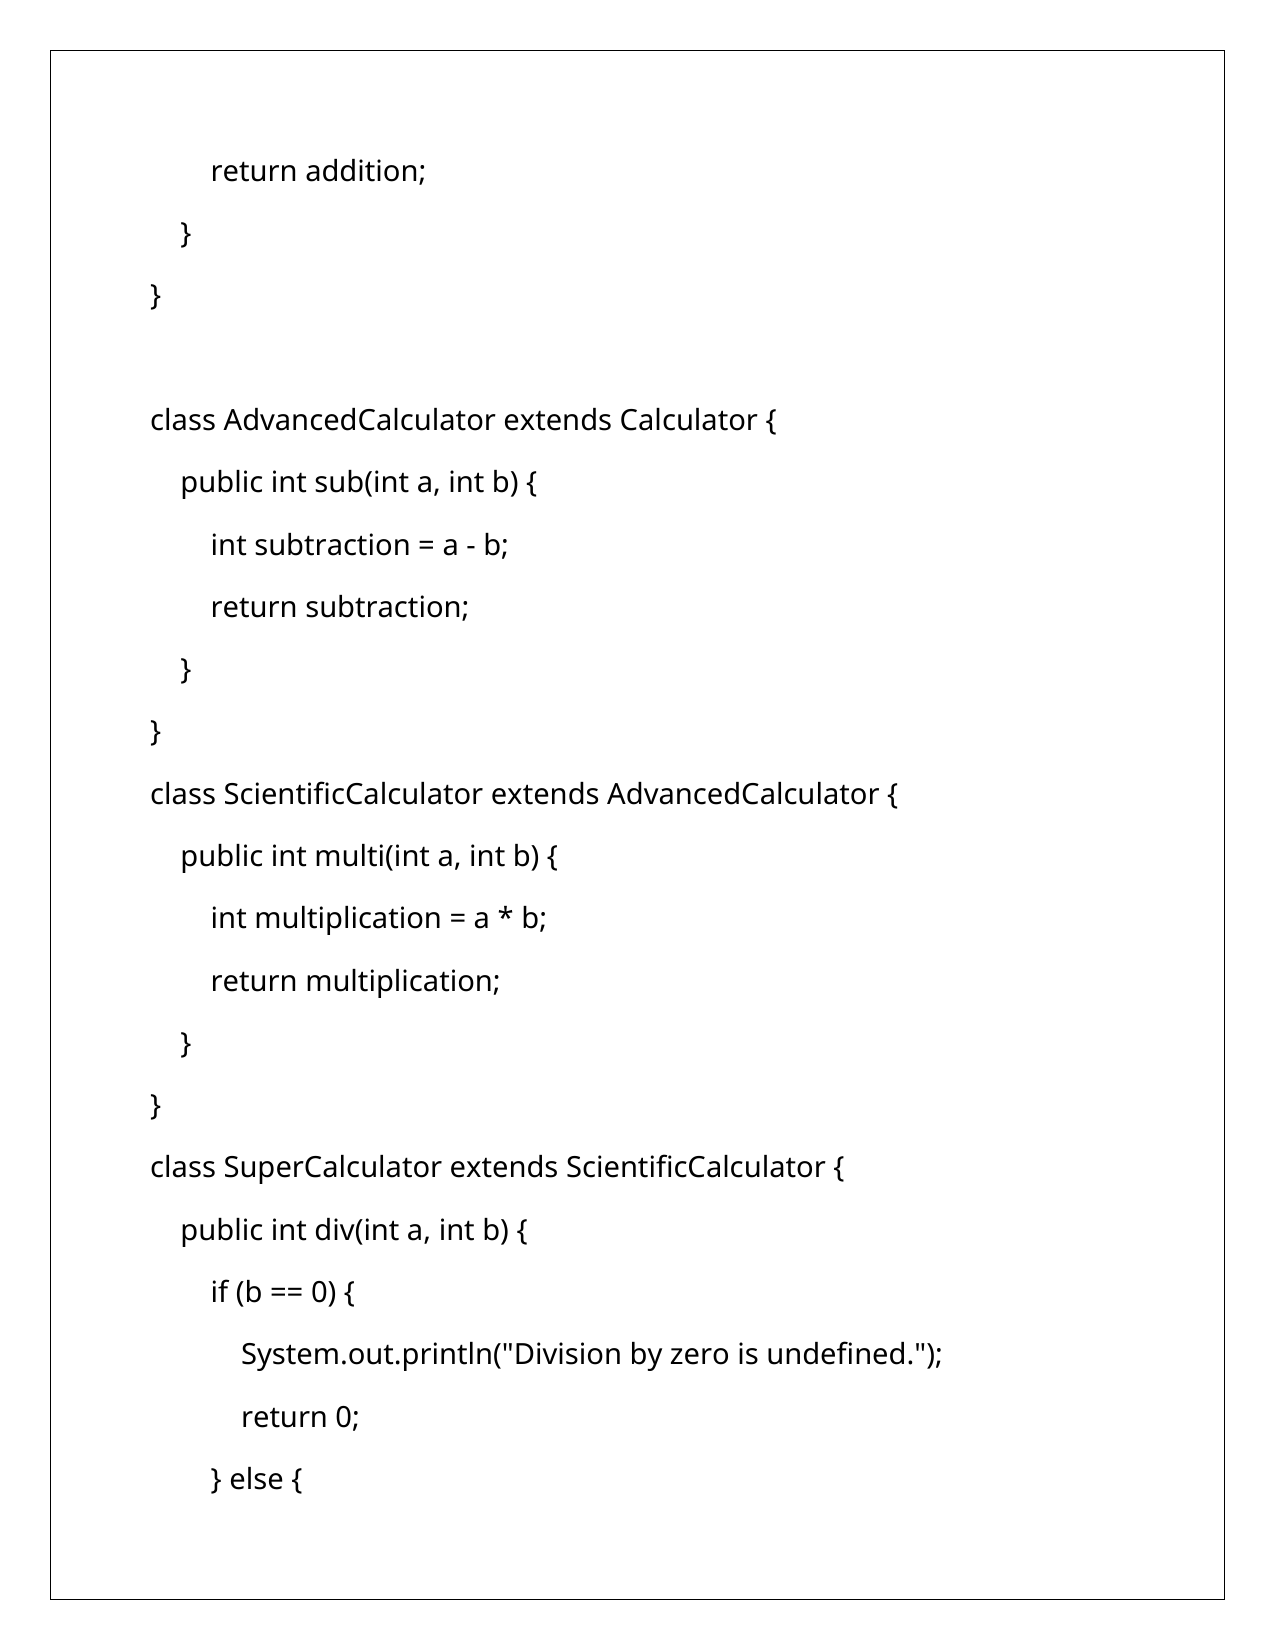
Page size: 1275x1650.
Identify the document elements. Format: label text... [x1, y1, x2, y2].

text int subtraction = a - b; [150, 524, 1125, 563]
text public int multi(int a, int b) { [150, 835, 1125, 875]
text } [150, 648, 1125, 688]
text class ScientificCalculator extends AdvancedCalculator { [150, 773, 1125, 813]
text System.out.println("Division by zero is undefined."); [150, 1333, 1125, 1373]
text int multiplication = a * b; [150, 897, 1125, 937]
text } [150, 274, 1125, 314]
text } [150, 1022, 1125, 1062]
text return addition; [150, 150, 1125, 190]
text class AdvancedCalculator extends Calculator { [150, 399, 1125, 439]
text class SuperCalculator extends ScientificCalculator { [150, 1147, 1125, 1186]
text } [150, 711, 1125, 750]
text return 0; [150, 1396, 1125, 1436]
text if (b == 0) { [150, 1271, 1125, 1311]
text public int sub(int a, int b) { [150, 461, 1125, 501]
text public int div(int a, int b) { [150, 1209, 1125, 1249]
text } else { [150, 1458, 1125, 1498]
text } [150, 1084, 1125, 1124]
text return subtraction; [150, 586, 1125, 626]
text } [150, 212, 1125, 252]
text return multiplication; [150, 960, 1125, 999]
